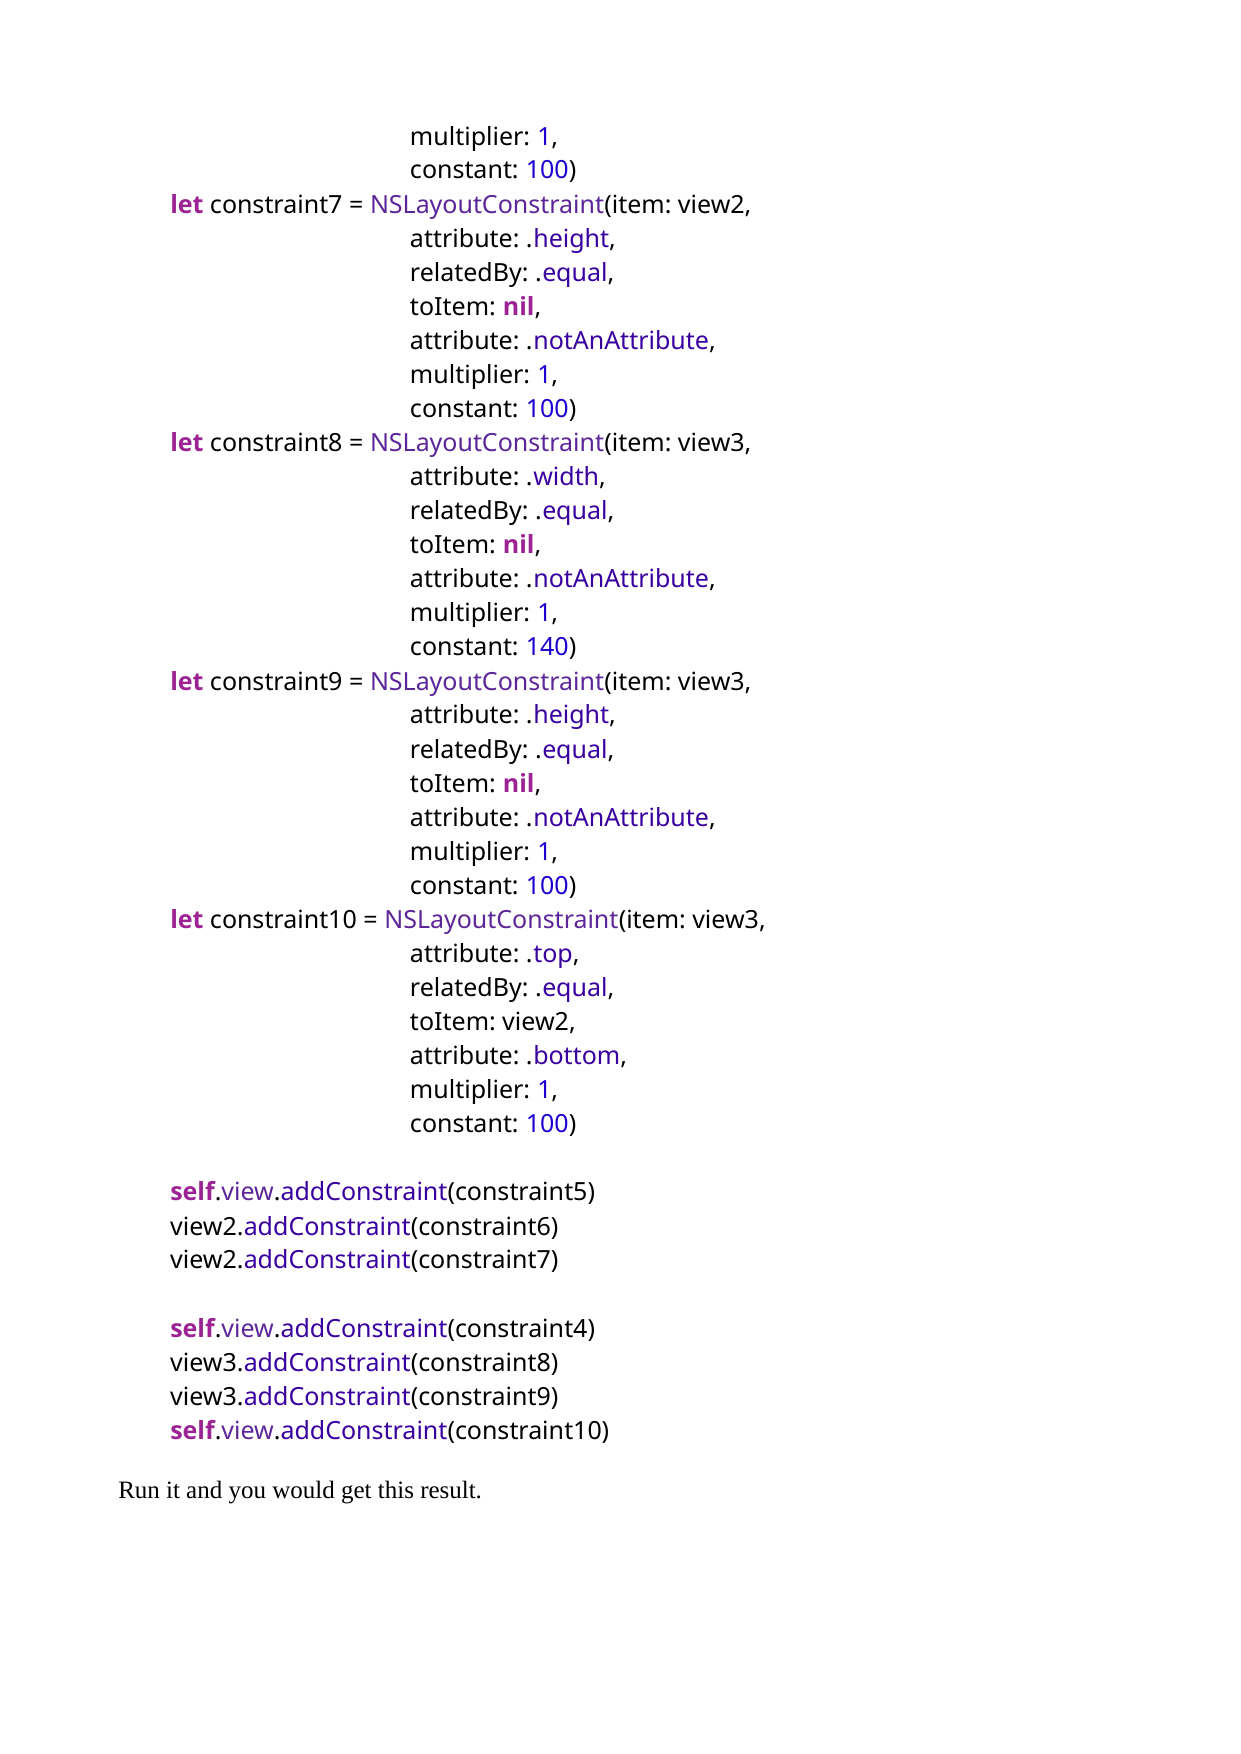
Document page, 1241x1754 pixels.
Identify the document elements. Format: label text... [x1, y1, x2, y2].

text toItem: nil, [118, 288, 1122, 322]
text view3.addConstraint(constraint9) [118, 1378, 1122, 1412]
text attribute: .notAnAttribute, [118, 322, 1122, 357]
text toItem: nil, [118, 527, 1122, 561]
text attribute: .notAnAttribute, [118, 561, 1122, 595]
text attribute: .notAnAttribute, [118, 799, 1122, 833]
text self.view.addConstraint(constraint10) [118, 1412, 1122, 1447]
text attribute: .top, [118, 936, 1122, 970]
text attribute: .bottom, [118, 1038, 1122, 1072]
text toItem: view2, [118, 1004, 1122, 1038]
text attribute: .width, [118, 459, 1122, 493]
text constant: 100) [118, 867, 1122, 902]
text constant: 140) [118, 629, 1122, 663]
text constant: 100) [118, 391, 1122, 425]
text relatedBy: .equal, [118, 731, 1122, 765]
text constant: 100) [118, 1106, 1122, 1140]
text self.view.addConstraint(constraint5) [118, 1174, 1122, 1208]
text relatedBy: .equal, [118, 970, 1122, 1004]
text multiplier: 1, [118, 357, 1122, 391]
text let constraint7 = NSLayoutConstraint(item: view2, [118, 186, 1122, 220]
text multiplier: 1, [118, 833, 1122, 867]
text constant: 100) [118, 152, 1122, 186]
text Run it and you would get this result. [118, 1475, 1122, 1504]
text view2.addConstraint(constraint7) [118, 1242, 1122, 1276]
text attribute: .height, [118, 697, 1122, 731]
text relatedBy: .equal, [118, 254, 1122, 288]
text relatedBy: .equal, [118, 493, 1122, 527]
text let constraint8 = NSLayoutConstraint(item: view3, [118, 425, 1122, 459]
text self.view.addConstraint(constraint4) [118, 1310, 1122, 1344]
text multiplier: 1, [118, 595, 1122, 629]
text attribute: .height, [118, 220, 1122, 254]
text multiplier: 1, [118, 118, 1122, 152]
text let constraint10 = NSLayoutConstraint(item: view3, [118, 902, 1122, 936]
text multiplier: 1, [118, 1072, 1122, 1106]
text toItem: nil, [118, 765, 1122, 799]
text view3.addConstraint(constraint8) [118, 1344, 1122, 1378]
text view2.addConstraint(constraint6) [118, 1208, 1122, 1242]
text let constraint9 = NSLayoutConstraint(item: view3, [118, 663, 1122, 697]
